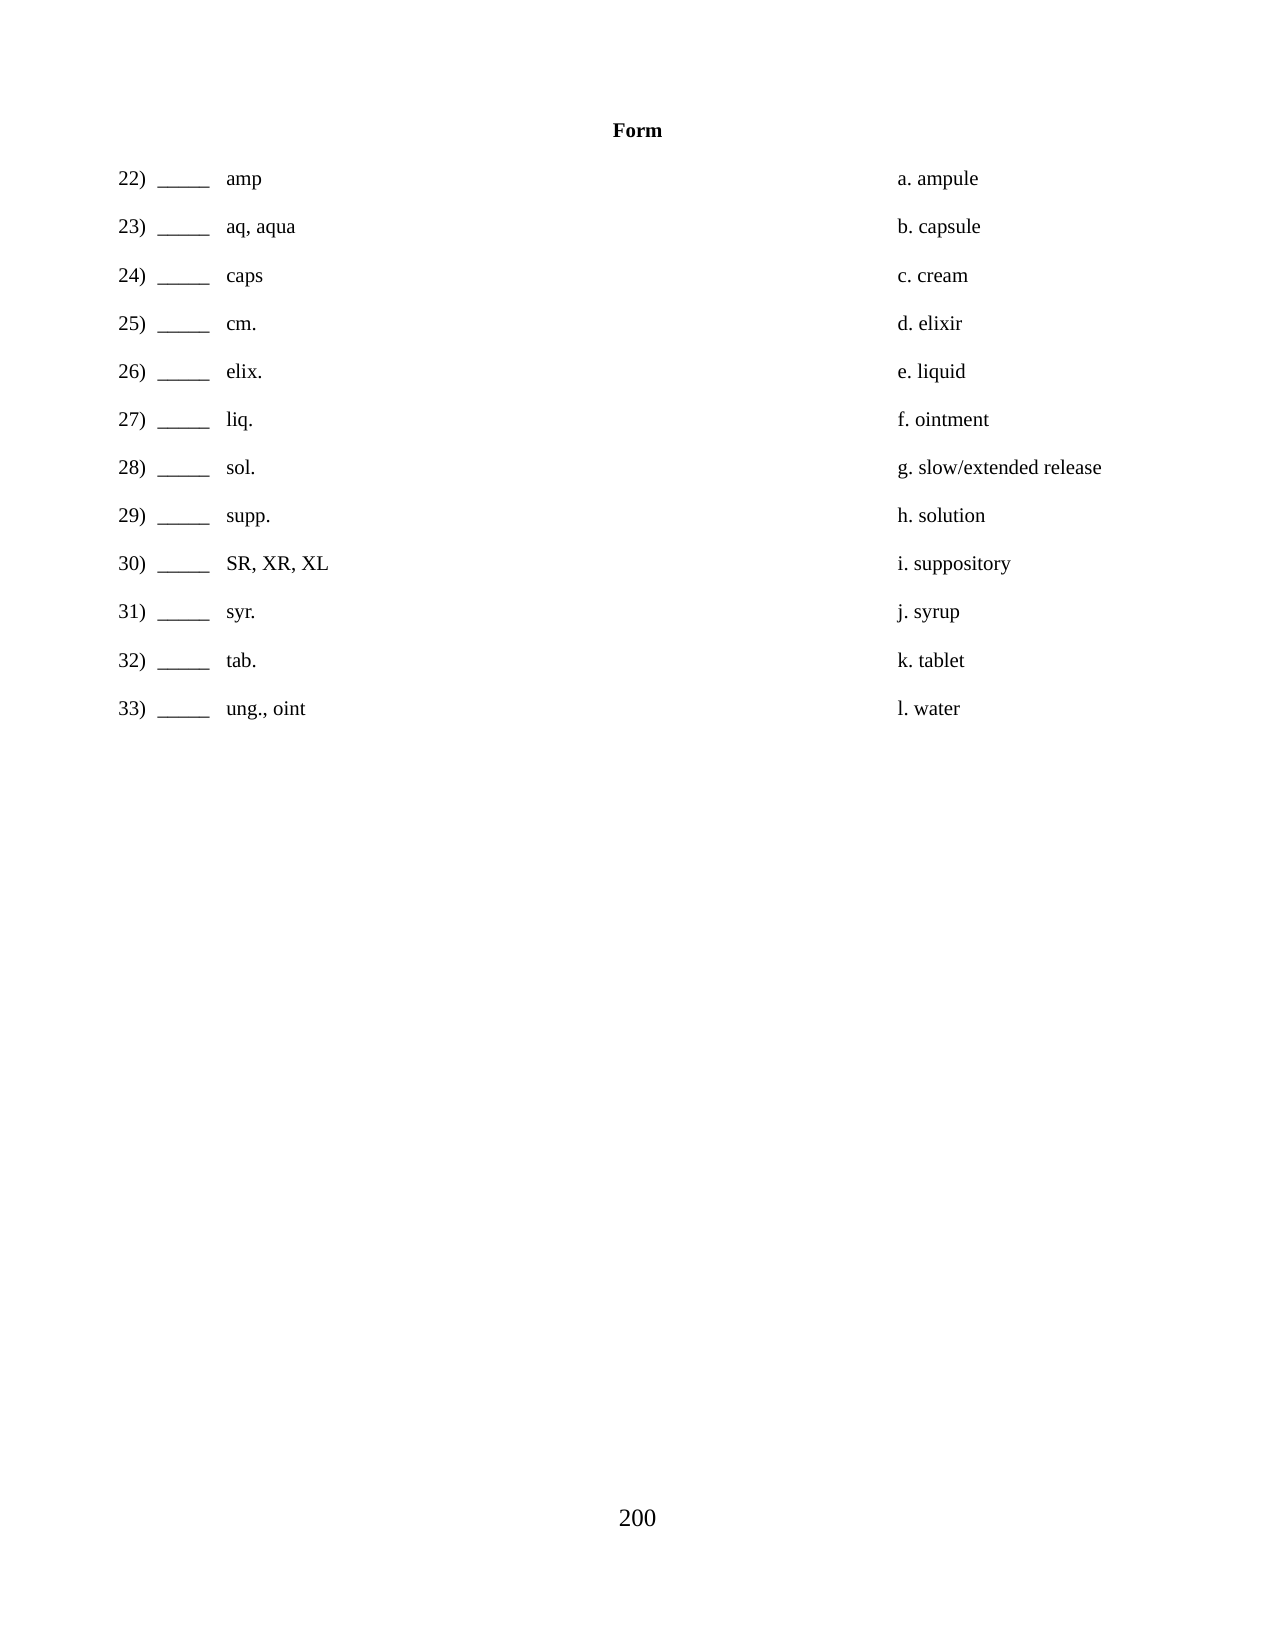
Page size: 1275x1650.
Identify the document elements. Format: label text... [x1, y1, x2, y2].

table_cell 30) [118, 551, 157, 599]
table_cell c. cream [898, 263, 1157, 311]
table_cell e. liquid [898, 359, 1157, 407]
table_cell supp. [226, 503, 897, 551]
table_cell aq, aqua [226, 214, 897, 262]
table_cell 25) [118, 311, 157, 359]
table_cell 27) [118, 407, 157, 455]
table_cell g. slow/extended release [898, 455, 1157, 503]
table_cell f. ointment [898, 407, 1157, 455]
table_cell d. elixir [898, 311, 1157, 359]
table_cell tab. [226, 648, 897, 696]
table_cell syr. [226, 599, 897, 647]
table_cell _____ [157, 696, 226, 744]
table_cell b. capsule [898, 214, 1157, 262]
table_cell i. suppository [898, 551, 1157, 599]
table_cell 23) [118, 214, 157, 262]
table_cell elix. [226, 359, 897, 407]
text Form [118, 118, 1157, 142]
table_cell 26) [118, 359, 157, 407]
table_cell _____ [157, 648, 226, 696]
table_cell _____ [157, 214, 226, 262]
table_header a. ampule [898, 166, 1157, 214]
table_cell cm. [226, 311, 897, 359]
table_cell caps [226, 263, 897, 311]
table_cell _____ [157, 311, 226, 359]
table_cell _____ [157, 599, 226, 647]
table_cell ung., oint [226, 696, 897, 744]
table_cell l. water [898, 696, 1157, 744]
table_cell _____ [157, 359, 226, 407]
table_cell 29) [118, 503, 157, 551]
table_cell 24) [118, 263, 157, 311]
table_cell 33) [118, 696, 157, 744]
table_cell 31) [118, 599, 157, 647]
table_cell sol. [226, 455, 897, 503]
table_cell k. tablet [898, 648, 1157, 696]
table_header amp [226, 166, 897, 214]
table_cell SR, XR, XL [226, 551, 897, 599]
table_cell _____ [157, 455, 226, 503]
table_cell 32) [118, 648, 157, 696]
table_cell j. syrup [898, 599, 1157, 647]
table_cell 28) [118, 455, 157, 503]
table_cell _____ [157, 551, 226, 599]
table_cell liq. [226, 407, 897, 455]
table_header 22) [118, 166, 157, 214]
table_cell _____ [157, 407, 226, 455]
table_cell _____ [157, 503, 226, 551]
table_header _____ [157, 166, 226, 214]
table_cell _____ [157, 263, 226, 311]
table_cell h. solution [898, 503, 1157, 551]
